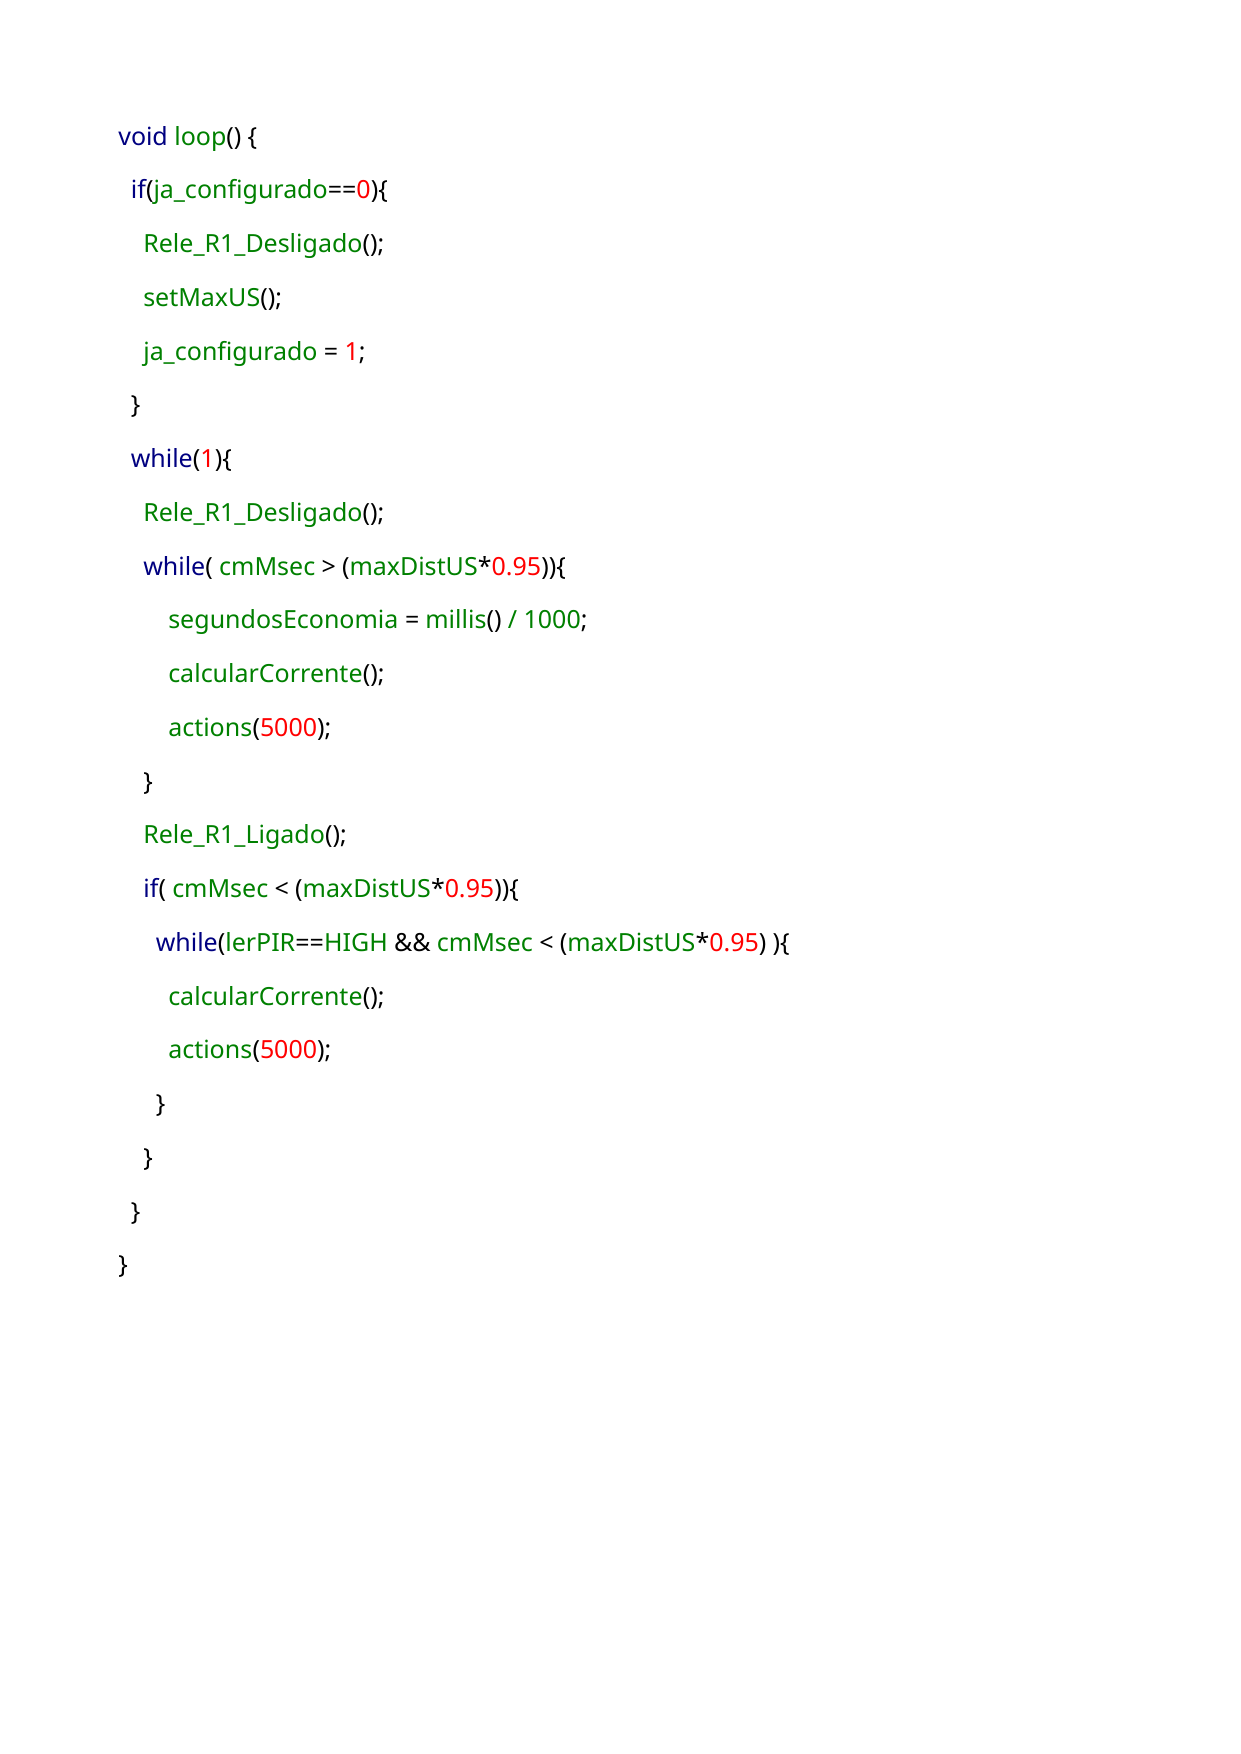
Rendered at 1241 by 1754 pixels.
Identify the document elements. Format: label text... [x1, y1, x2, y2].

text actions(5000); [118, 709, 1122, 743]
text ja_configurado = 1; [118, 333, 1122, 367]
text while(lerPIR==HIGH && cmMsec < (maxDistUS*0.95) ){ [118, 924, 1122, 958]
text if(ja_configurado==0){ [118, 172, 1122, 206]
text } [118, 1193, 1122, 1227]
text segundosEconomia = millis() / 1000; [118, 602, 1122, 636]
text while(1){ [118, 441, 1122, 475]
text calcularCorrente(); [118, 978, 1122, 1012]
text calcularCorrente(); [118, 656, 1122, 690]
text Rele_R1_Desligado(); [118, 494, 1122, 528]
text while( cmMsec > (maxDistUS*0.95)){ [118, 548, 1122, 582]
text } [118, 763, 1122, 797]
text } [118, 1247, 1122, 1281]
text if( cmMsec < (maxDistUS*0.95)){ [118, 871, 1122, 905]
text } [118, 387, 1122, 421]
text } [118, 1139, 1122, 1173]
text void loop() { [118, 118, 1122, 152]
text Rele_R1_Ligado(); [118, 817, 1122, 851]
text setMaxUS(); [118, 279, 1122, 313]
text actions(5000); [118, 1032, 1122, 1066]
text Rele_R1_Desligado(); [118, 226, 1122, 260]
text } [118, 1086, 1122, 1120]
